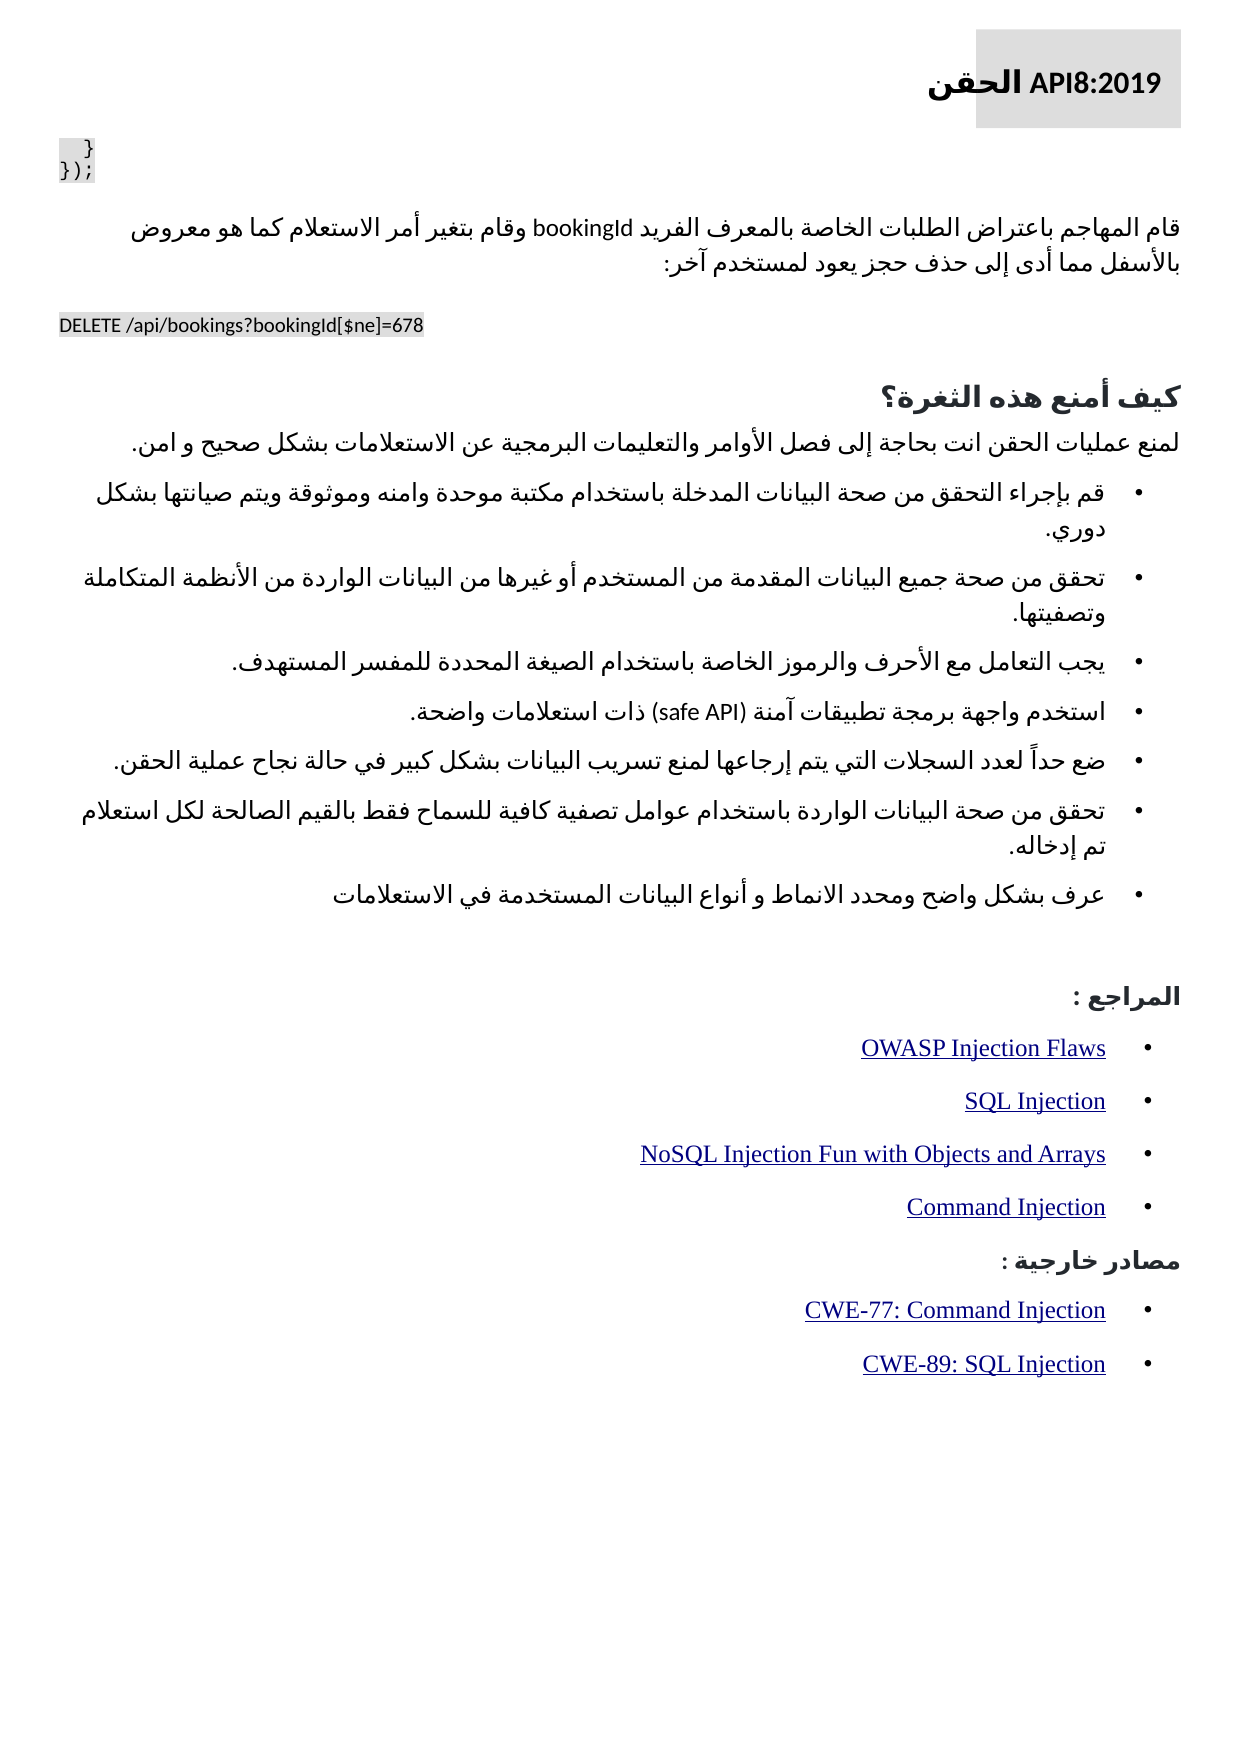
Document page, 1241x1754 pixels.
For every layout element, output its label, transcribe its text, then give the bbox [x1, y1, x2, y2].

list عرف بشكل واضح ومحدد الانماط و أنواع البيانات المستخدمة في الاستعلامات [59, 879, 1144, 910]
list يجب التعامل مع الأحرف والرموز الخاصة باستخدام الصيغة المحددة للمفسر المستهدف. [59, 646, 1144, 677]
list OWASP Injection Flaws [59, 1033, 1144, 1066]
text } }); [59, 138, 1181, 183]
list ضع حداً لعدد السجلات التي يتم إرجاعها لمنع تسريب البيانات بشكل كبير في حالة نجاح عملية الحقن. [59, 745, 1144, 776]
list NoSQL Injection Fun with Objects and Arrays [59, 1139, 1144, 1172]
subtitle كيف أمنع هذه الثغرة؟ [59, 379, 1181, 415]
text DELETE /api/bookings?bookingId[$ne]=678 [59, 312, 1181, 337]
subtitle المراجع : [59, 977, 1181, 1013]
list استخدم واجهة برمجة تطبيقات آمنة (safe API) ذات استعلامات واضحة. [59, 696, 1144, 726]
subtitle مصادر خارجية : [59, 1245, 1181, 1276]
list CWE-77: Command Injection [59, 1296, 1144, 1329]
text لمنع عمليات الحقن انت بحاجة إلى فصل الأوامر والتعليمات البرمجية عن الاستعلامات بشكل صحيح و امن. [59, 427, 1181, 458]
list قم بإجراء التحقق من صحة البيانات المدخلة باستخدام مكتبة موحدة وامنه وموثوقة ويتم صيانتها بشكل دوري. [59, 477, 1144, 543]
list Command Injection [59, 1192, 1144, 1226]
text قام المهاجم باعتراض الطلبات الخاصة بالمعرف الفريد bookingId وقام بتغير أمر الاستعلام كما هو معروض بالأسفل مما أدى إلى حذف حجز يعود لمستخدم آخر: [59, 212, 1181, 278]
list تحقق من صحة جميع البيانات المقدمة من المستخدم أو غيرها من البيانات الواردة من الأنظمة المتكاملة وتصفيتها. [59, 562, 1144, 627]
list تحقق من صحة البيانات الواردة باستخدام عوامل تصفية كافية للسماح فقط بالقيم الصالحة لكل استعلام تم إدخاله. [59, 795, 1144, 861]
list SQL Injection [59, 1086, 1144, 1119]
list CWE-89: SQL Injection [59, 1349, 1144, 1377]
